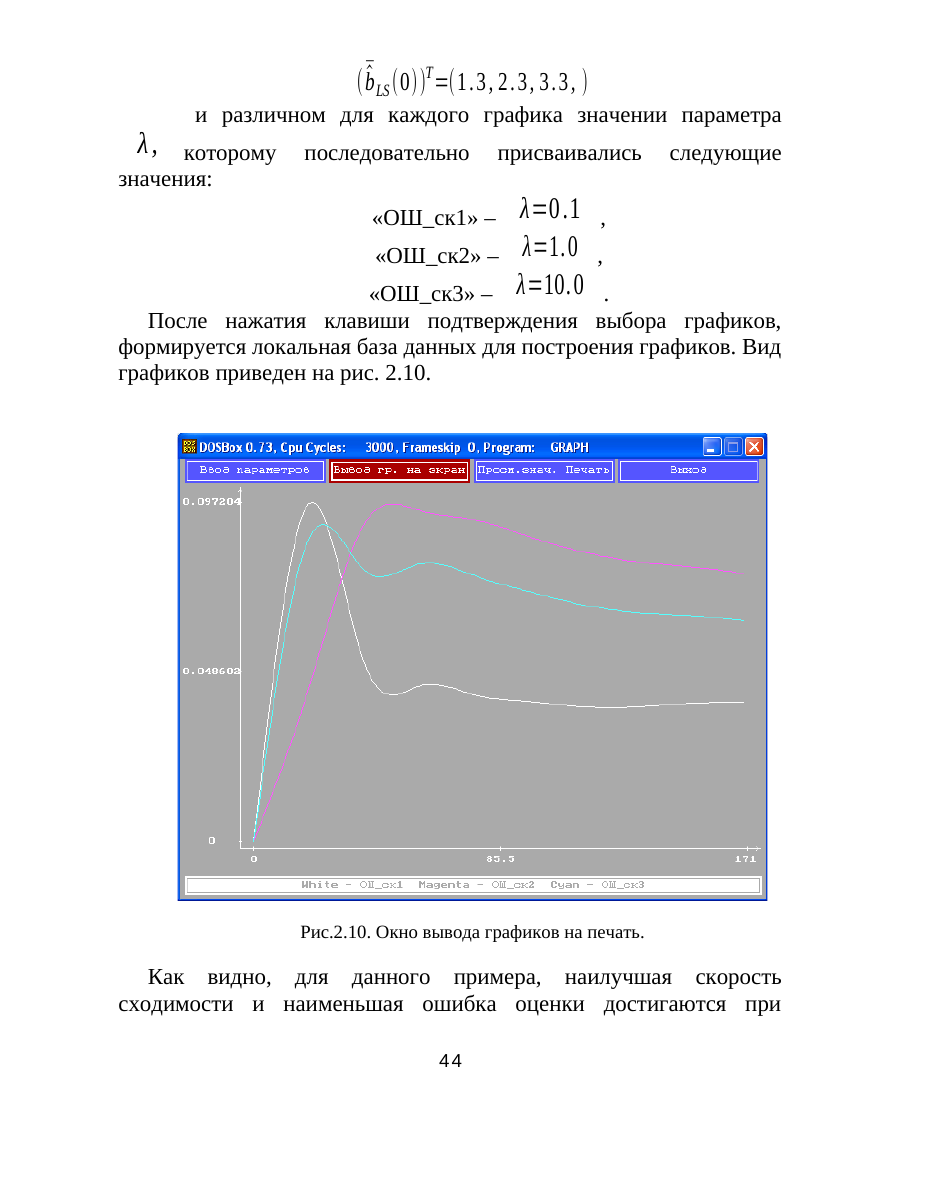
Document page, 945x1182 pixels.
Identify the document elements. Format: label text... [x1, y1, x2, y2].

picture [177, 433, 768, 901]
text Как видно, для данного примера, наилучшая скорость сходимости и наименьшая ошибка оценки достигаются при (белая линия), что соответствует ожидаемому результату. А именно – при хороших начальных приближениях рекомендуется задавать малые значения . [118, 963, 783, 1016]
text «ОШ_ск3» – . [118, 268, 783, 307]
text Рис.2.10. Окно вывода графиков на печать. [118, 921, 783, 942]
text «ОШ_ск1» – , [118, 192, 783, 230]
text После нажатия клавиши подтверждения выбора графиков, формируется локальная база данных для построения графиков. Вид графиков приведен на рис. 2.10. [118, 307, 783, 386]
text и различном для каждого графика значении параметра которому последовательно присваивались следующие значения: [118, 101, 783, 192]
text «ОШ_ск2» – , [118, 230, 783, 268]
